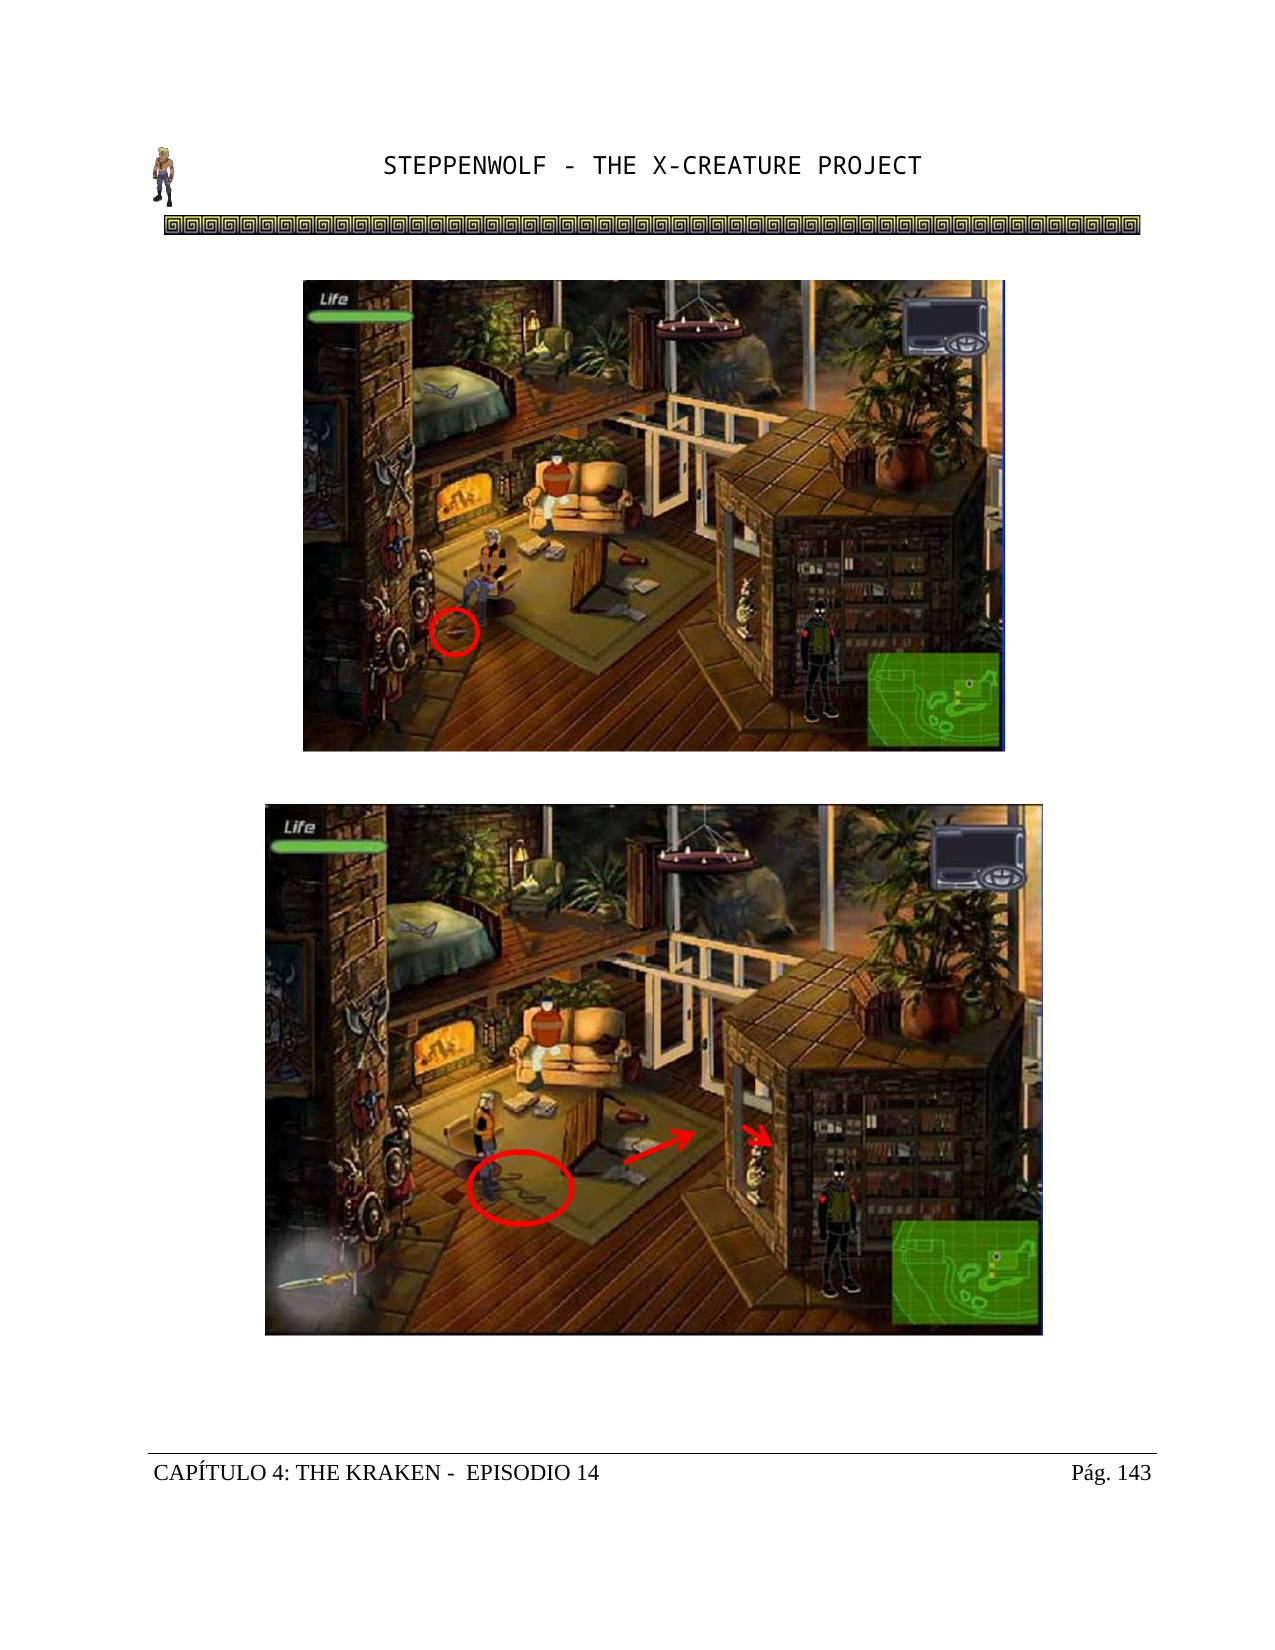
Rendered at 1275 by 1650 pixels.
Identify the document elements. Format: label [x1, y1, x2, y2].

picture [147, 147, 181, 207]
picture [164, 215, 1141, 235]
picture [302, 279, 1006, 752]
picture [264, 803, 1043, 1336]
